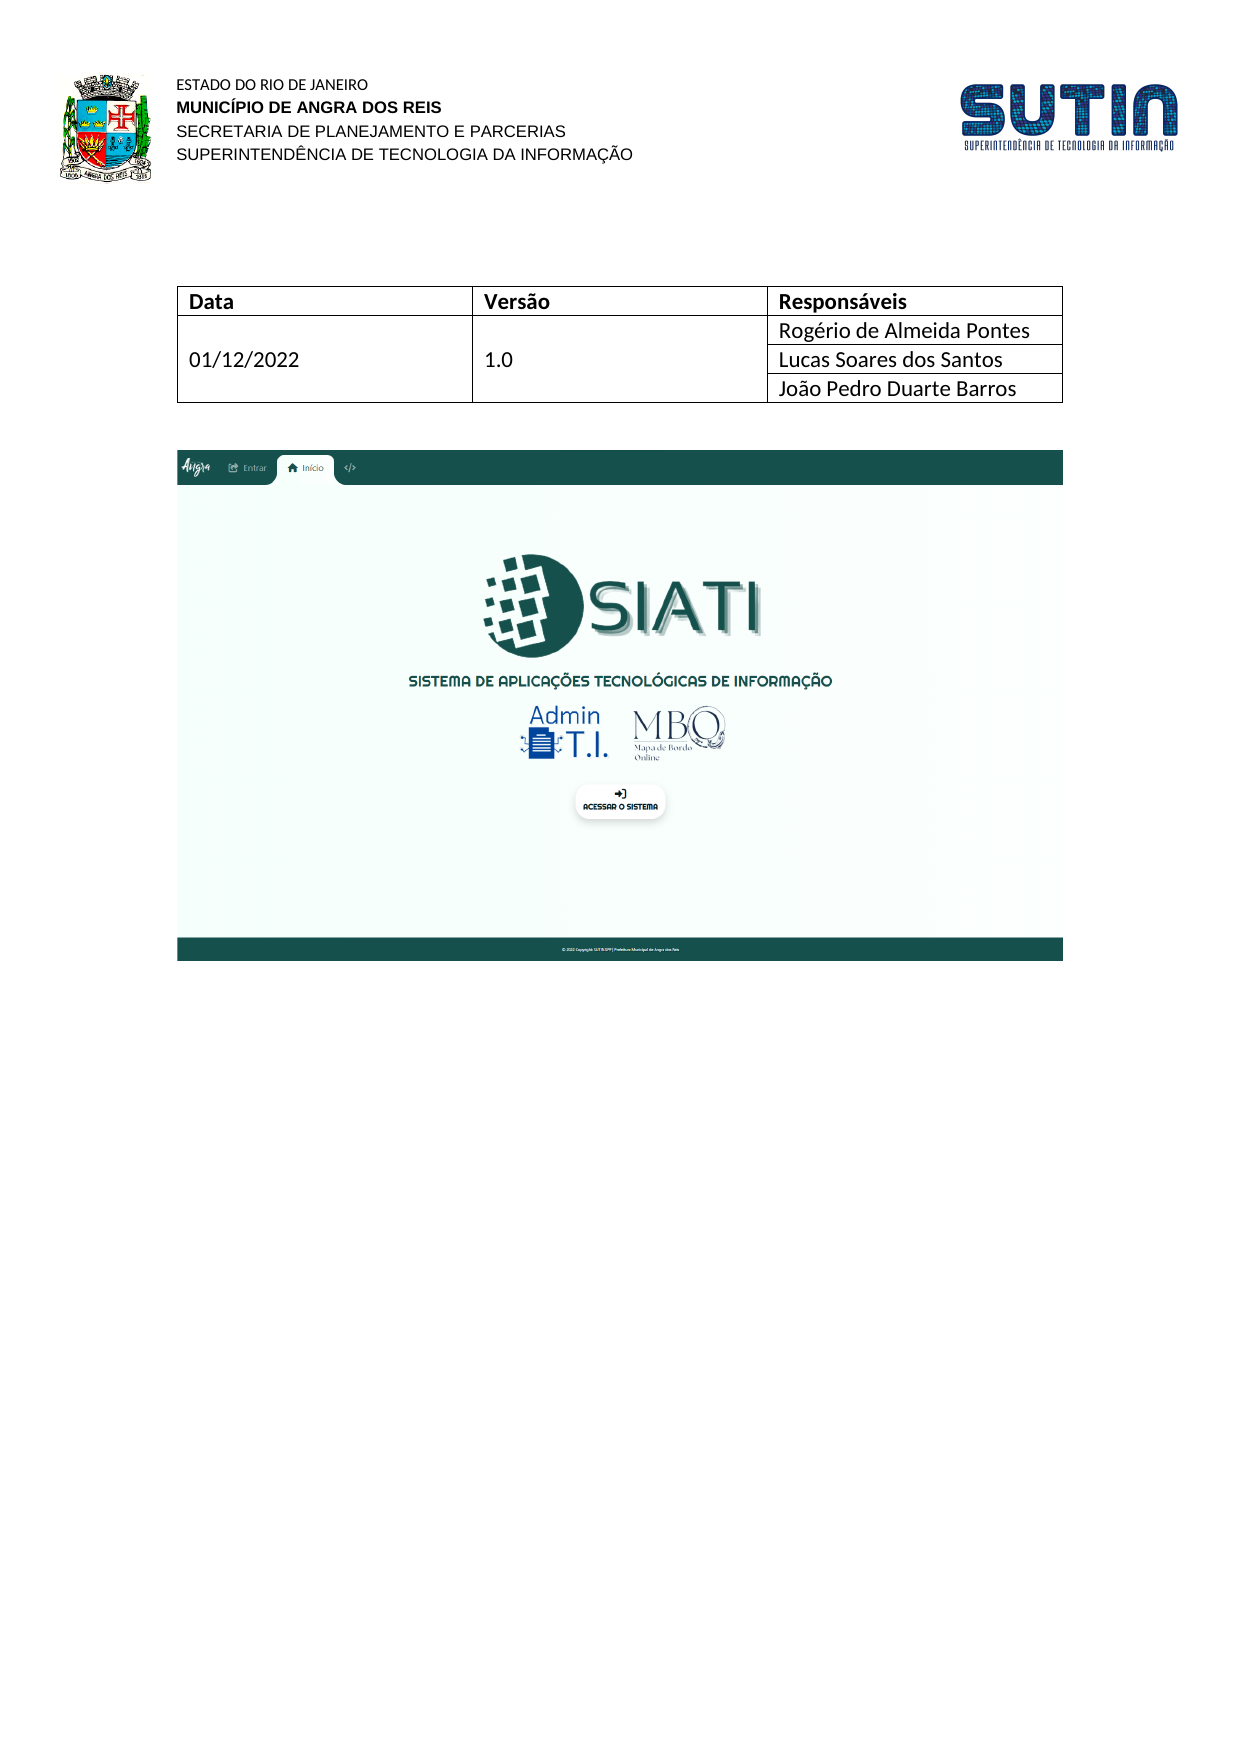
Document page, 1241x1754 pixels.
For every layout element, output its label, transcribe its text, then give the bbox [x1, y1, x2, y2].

table_cell 1.0 [473, 316, 767, 402]
picture [955, 81, 1181, 157]
table_cell Rogério de Almeida Pontes [768, 316, 1062, 344]
picture [177, 450, 1063, 961]
table_header Data [178, 287, 472, 315]
table_cell Lucas Soares dos Santos [768, 345, 1062, 373]
table_header Responsáveis [768, 287, 1062, 315]
picture [59, 73, 155, 185]
table_cell 01/12/2022 [178, 316, 472, 402]
table_cell João Pedro Duarte Barros [768, 374, 1062, 402]
table_header Versão [473, 287, 767, 315]
